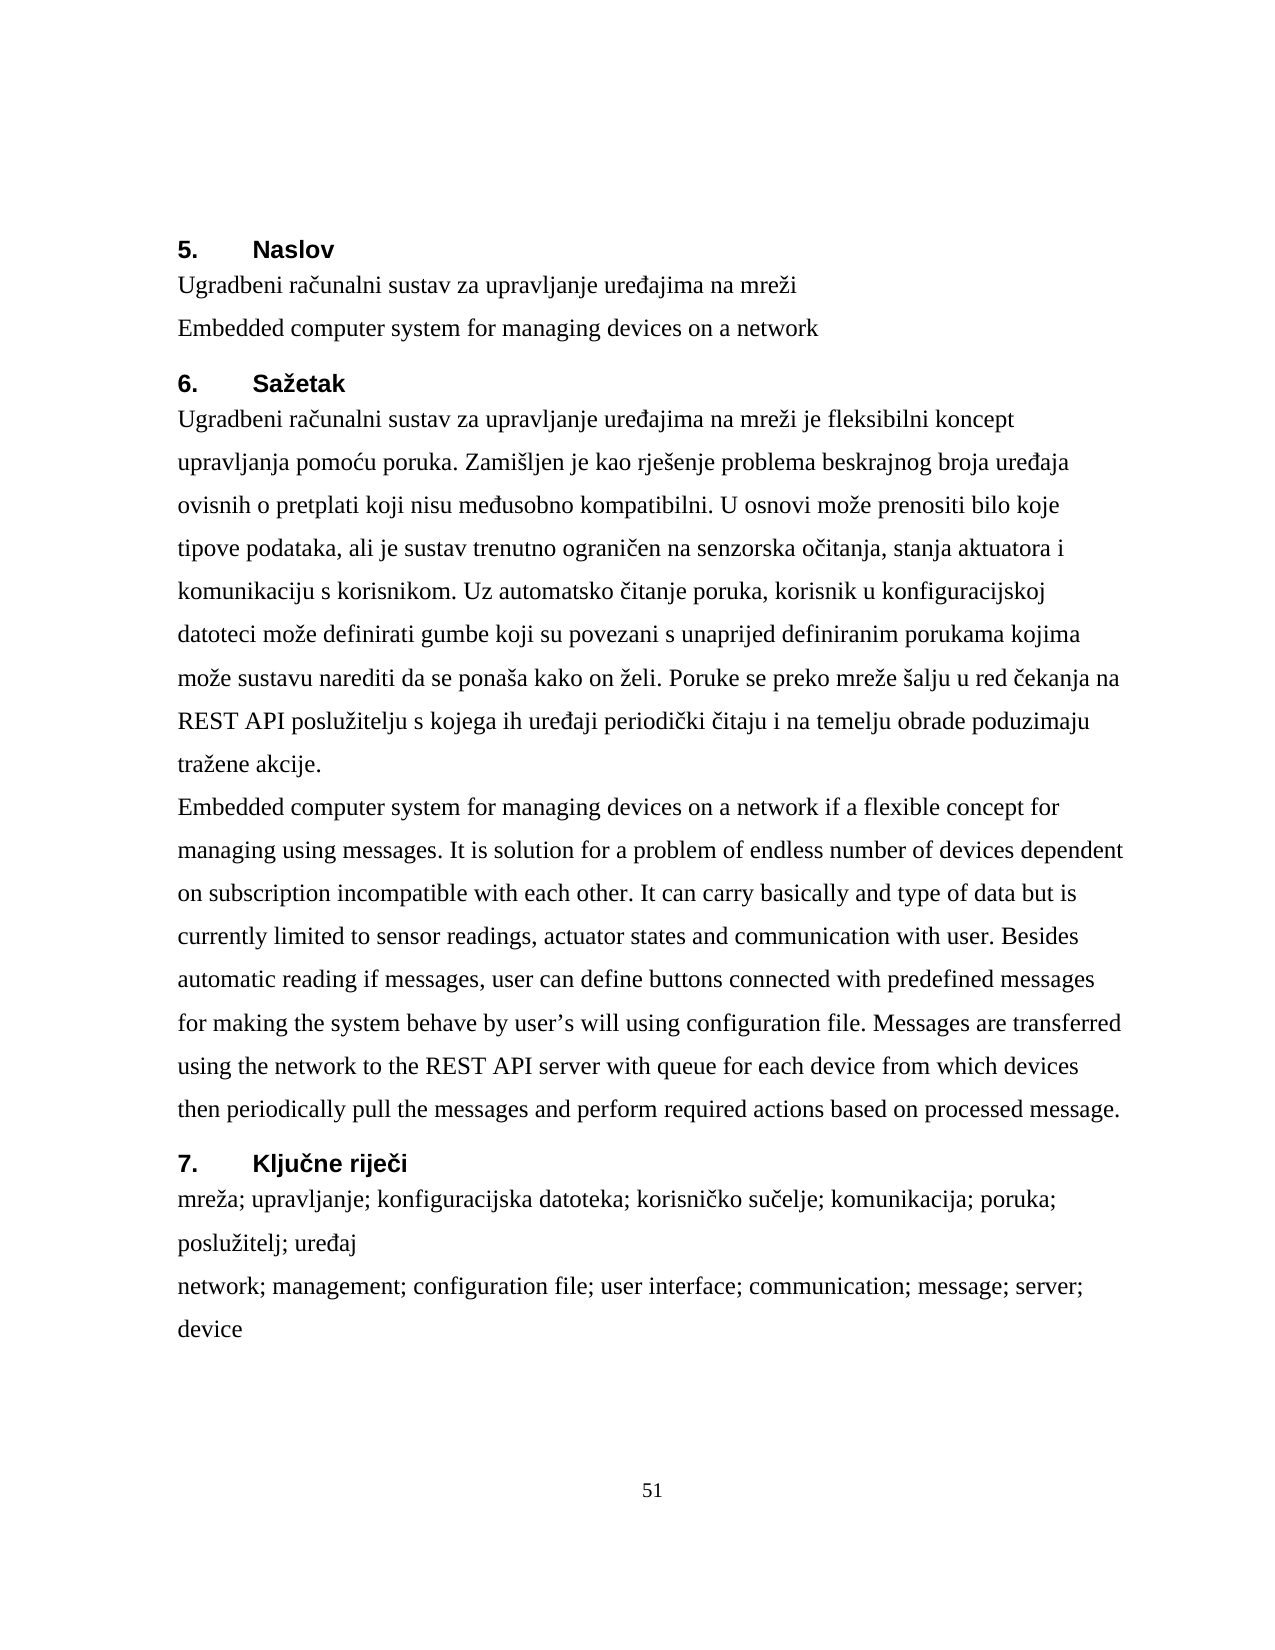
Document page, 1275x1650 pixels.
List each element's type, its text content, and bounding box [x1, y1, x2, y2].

text Ugradbeni računalni sustav za upravljanje uređajima na mreži [177, 270, 1127, 299]
subtitle Sažetak [177, 369, 1127, 398]
text mreža; upravljanje; konfiguracijska datoteka; korisničko sučelje; komunikacija; poruka; poslužitelj; uređaj [177, 1184, 1127, 1256]
subtitle Naslov [177, 235, 1127, 264]
subtitle Ključne riječi [177, 1149, 1127, 1178]
text Embedded computer system for managing devices on a network if a flexible concept for managing using messages. It is solution for a problem of endless number of devices dependent on subscription incompatible with each other. It can carry basically and type of data but is currently limited to sensor readings, actuator states and communication with user. Besides automatic reading if messages, user can define buttons connected with predefined messages for making the system behave by user’s will using configuration file. Messages are transferred using the network to the REST API server with queue for each device from which devices then periodically pull the messages and perform required actions based on processed message. [177, 792, 1127, 1123]
text Ugradbeni računalni sustav za upravljanje uređajima na mreži je fleksibilni koncept upravljanja pomoću poruka. Zamišljen je kao rješenje problema beskrajnog broja uređaja ovisnih o pretplati koji nisu međusobno kompatibilni. U osnovi može prenositi bilo koje tipove podataka, ali je sustav trenutno ograničen na senzorska očitanja, stanja aktuatora i komunikaciju s korisnikom. Uz automatsko čitanje poruka, korisnik u konfiguracijskoj datoteci može definirati gumbe koji su povezani s unaprijed definiranim porukama kojima može sustavu narediti da se ponaša kako on želi. Poruke se preko mreže šalju u red čekanja na REST API poslužitelju s kojega ih uređaji periodički čitaju i na temelju obrade poduzimaju tražene akcije. [177, 404, 1127, 778]
text Embedded computer system for managing devices on a network [177, 313, 1127, 342]
text network; management; configuration file; user interface; communication; message; server; device [177, 1271, 1127, 1343]
